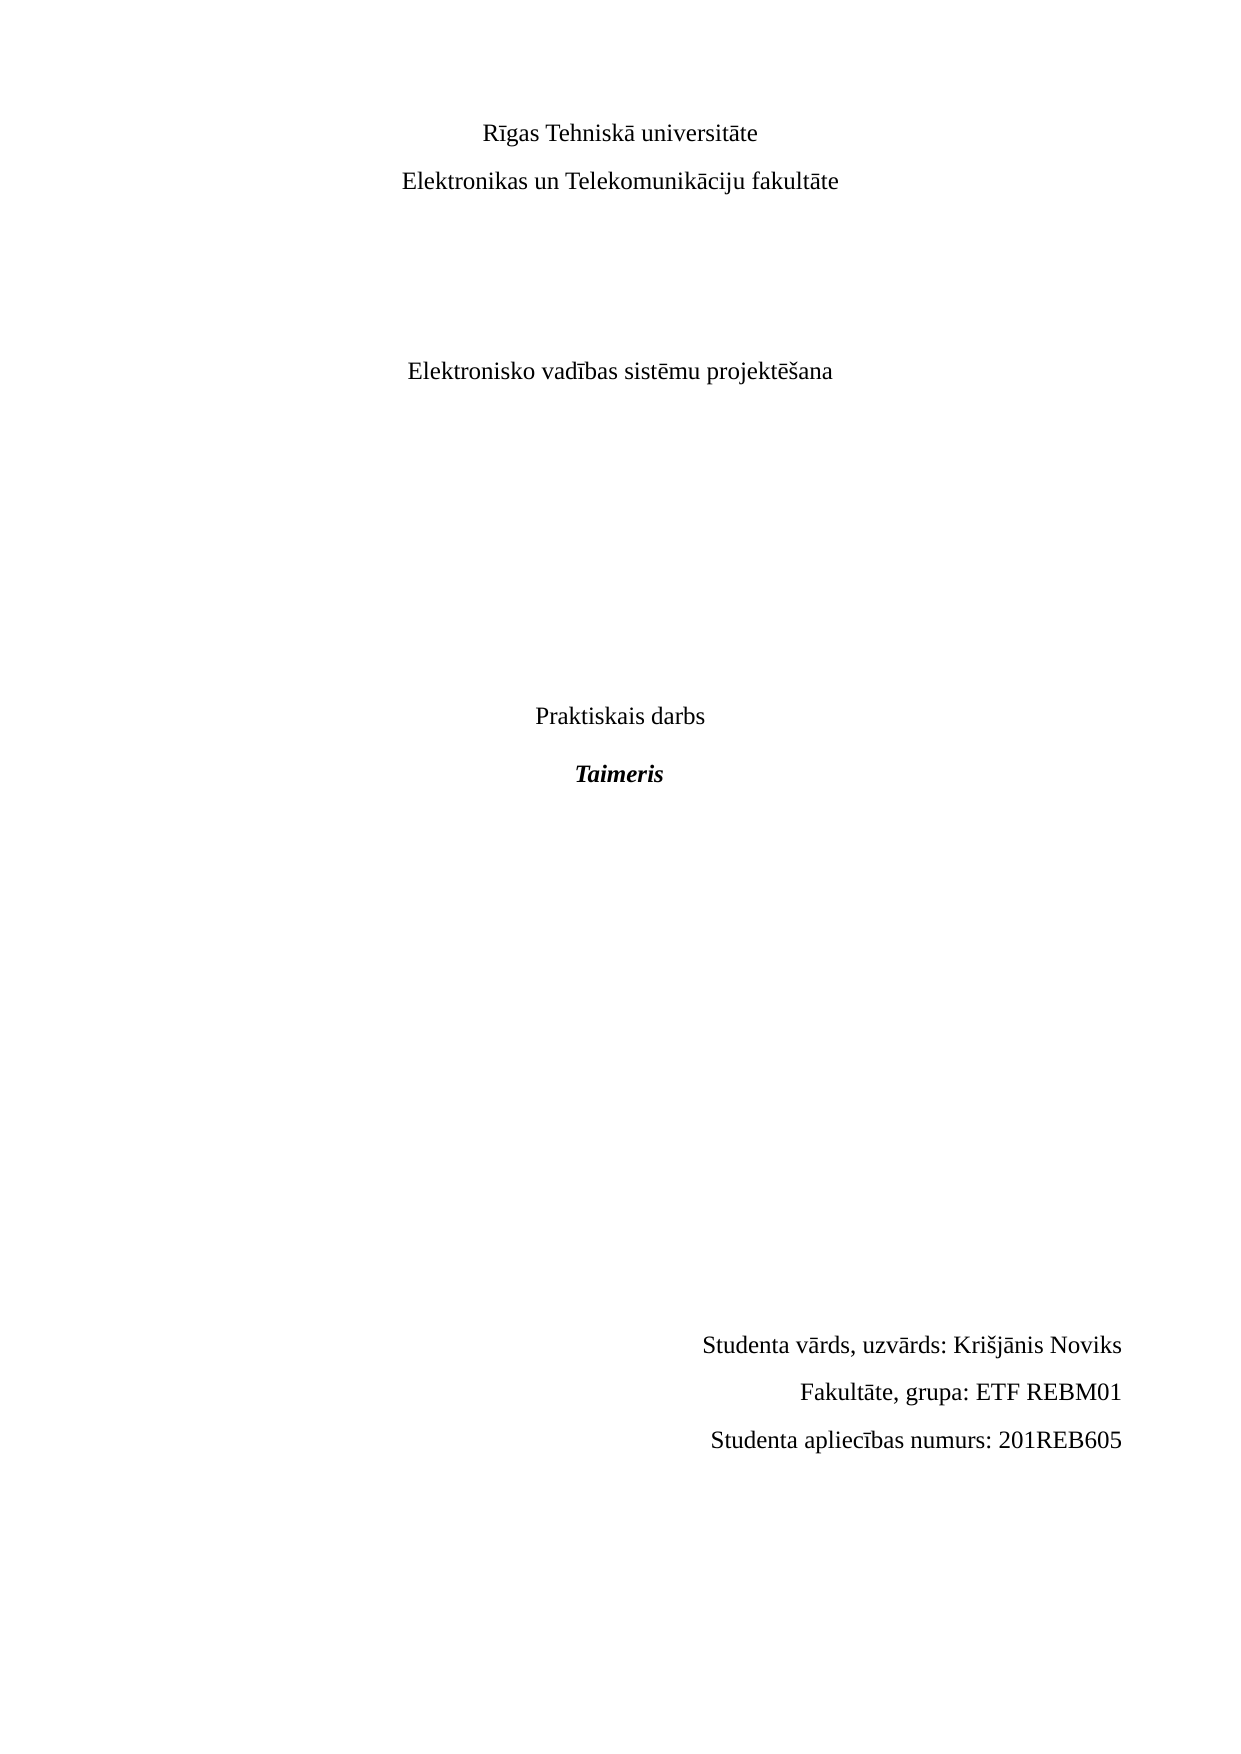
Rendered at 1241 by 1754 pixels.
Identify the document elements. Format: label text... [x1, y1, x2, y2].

text Studenta apliecības numurs: 201REB605 [118, 1425, 1122, 1454]
text Fakultāte, grupa: ETF REBM01 [118, 1377, 1122, 1406]
text Elektronisko vadības sistēmu projektēšana [118, 356, 1122, 385]
text Studenta vārds, uzvārds: Krišjānis Noviks [118, 1330, 1122, 1359]
text Taimeris [118, 759, 1122, 787]
text Rīgas Tehniskā universitāte [118, 118, 1122, 147]
text Praktiskais darbs [118, 701, 1122, 730]
text Elektronikas un Telekomunikāciju fakultāte [118, 166, 1122, 194]
